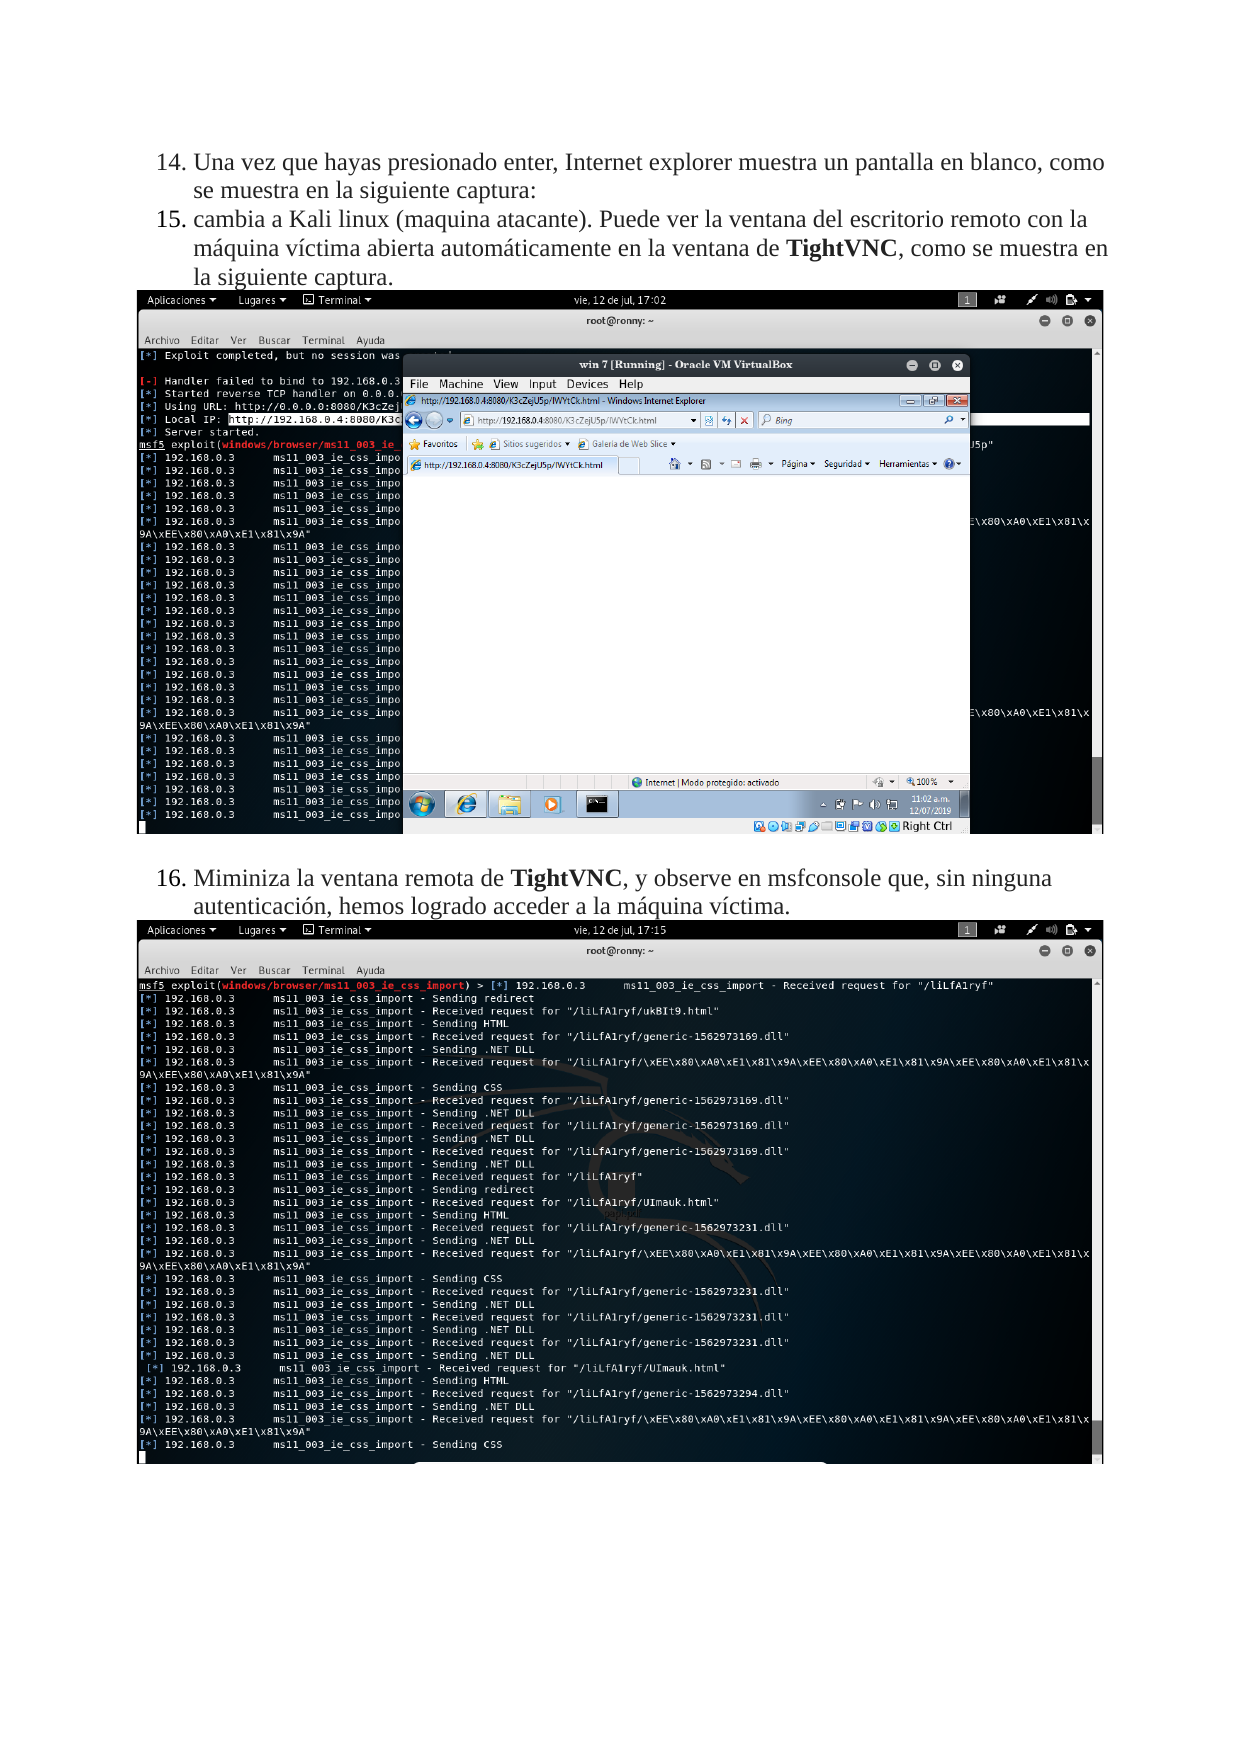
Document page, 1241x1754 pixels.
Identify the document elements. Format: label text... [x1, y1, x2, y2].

picture [136, 290, 1104, 834]
picture [136, 920, 1104, 1464]
list cambia a Kali linux (maquina atacante). Puede ver la ventana del escritorio remoto con la máquina víctima abierta automáticamente en la ventana de TightVNC, como se muestra en la siguiente captura. [156, 204, 1122, 291]
list Una vez que hayas presionado enter, Internet explorer muestra un pantalla en blanco, como se muestra en la siguiente captura: [156, 147, 1122, 204]
list Miminiza la ventana remota de TightVNC, y observe en msfconsole que, sin ninguna autenticación, hemos logrado acceder a la máquina víctima. [156, 863, 1122, 920]
